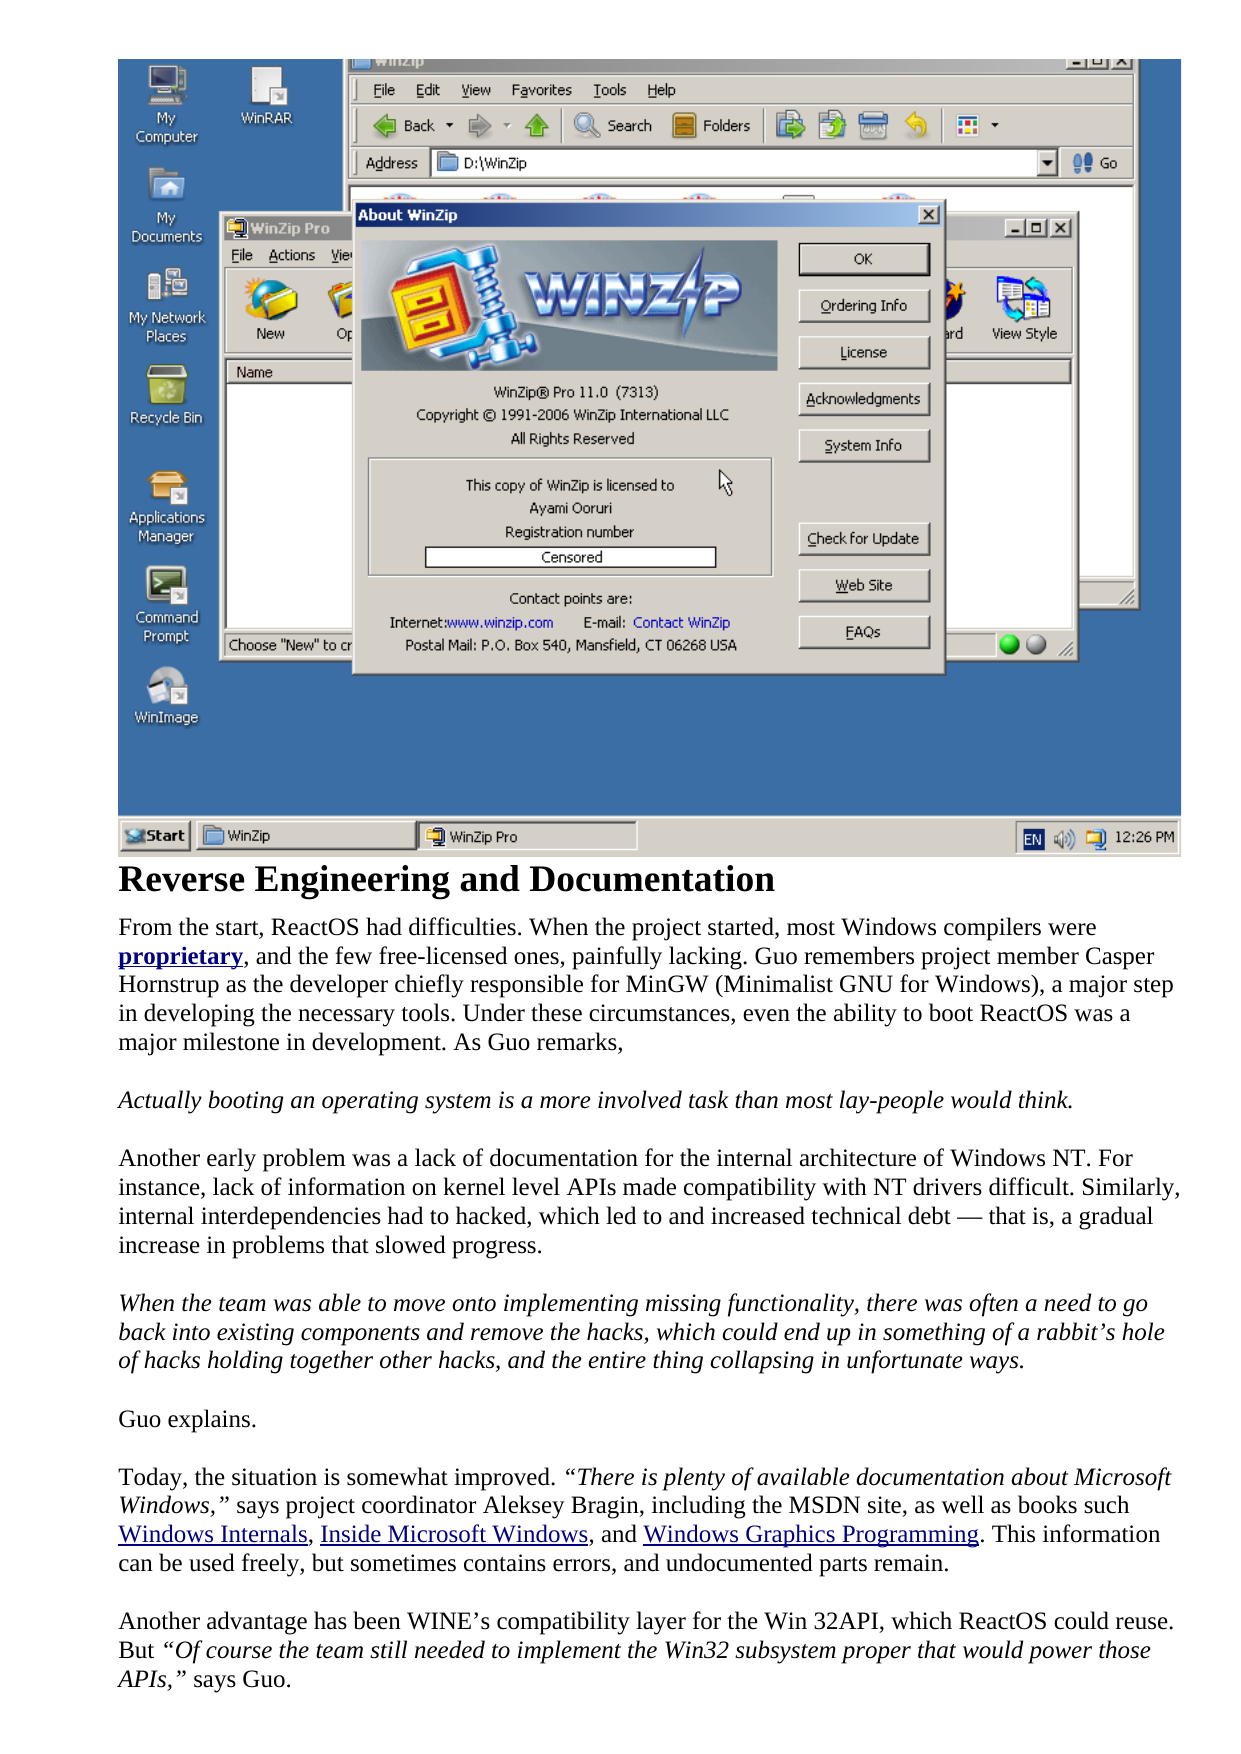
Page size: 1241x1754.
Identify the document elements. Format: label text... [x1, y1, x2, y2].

text Actually booting an operating system is a more involved task than most lay-people would think. [118, 1085, 1181, 1114]
text Another advantage has been WINE’s compatibility layer for the Win 32API, which ReactOS could reuse. But “Of course the team still needed to implement the Win32 subsystem proper that would power those APIs,” says Guo. [118, 1606, 1181, 1693]
text When the team was able to move onto implementing missing functionality, there was often a need to go back into existing components and remove the hacks, which could end up in something of a rabbit’s hole of hacks holding together other hacks, and the entire thing collapsing in unfortunate ways. [118, 1288, 1181, 1374]
subtitle Reverse Engineering and Documentation [118, 857, 1181, 899]
text Guo explains. [118, 1404, 1181, 1432]
text Another early problem was a lack of documentation for the internal architecture of Windows NT. For instance, lack of information on kernel level APIs made compatibility with NT drivers difficult. Similarly, internal interdependencies had to hacked, which led to and increased technical debt — that is, a gradual increase in problems that slowed progress. [118, 1143, 1181, 1258]
text From the start, ReactOS had difficulties. When the project started, most Windows compilers were proprietary, and the few free-licensed ones, painfully lacking. Guo remembers project member Casper Hornstrup as the developer chiefly responsible for MinGW (Minimalist GNU for Windows), a major step in developing the necessary tools. Under these circumstances, even the ability to boot ReactOS was a major milestone in development. As Guo remarks, [118, 912, 1181, 1056]
picture [118, 59, 1182, 857]
text Today, the situation is somewhat improved. “There is plenty of available documentation about Microsoft Windows,” says project coordinator Aleksey Bragin, including the MSDN site, as well as books such Windows Internals, Inside Microsoft Windows, and Windows Graphics Programming. This information can be used freely, but sometimes contains errors, and undocumented parts remain. [118, 1462, 1181, 1577]
